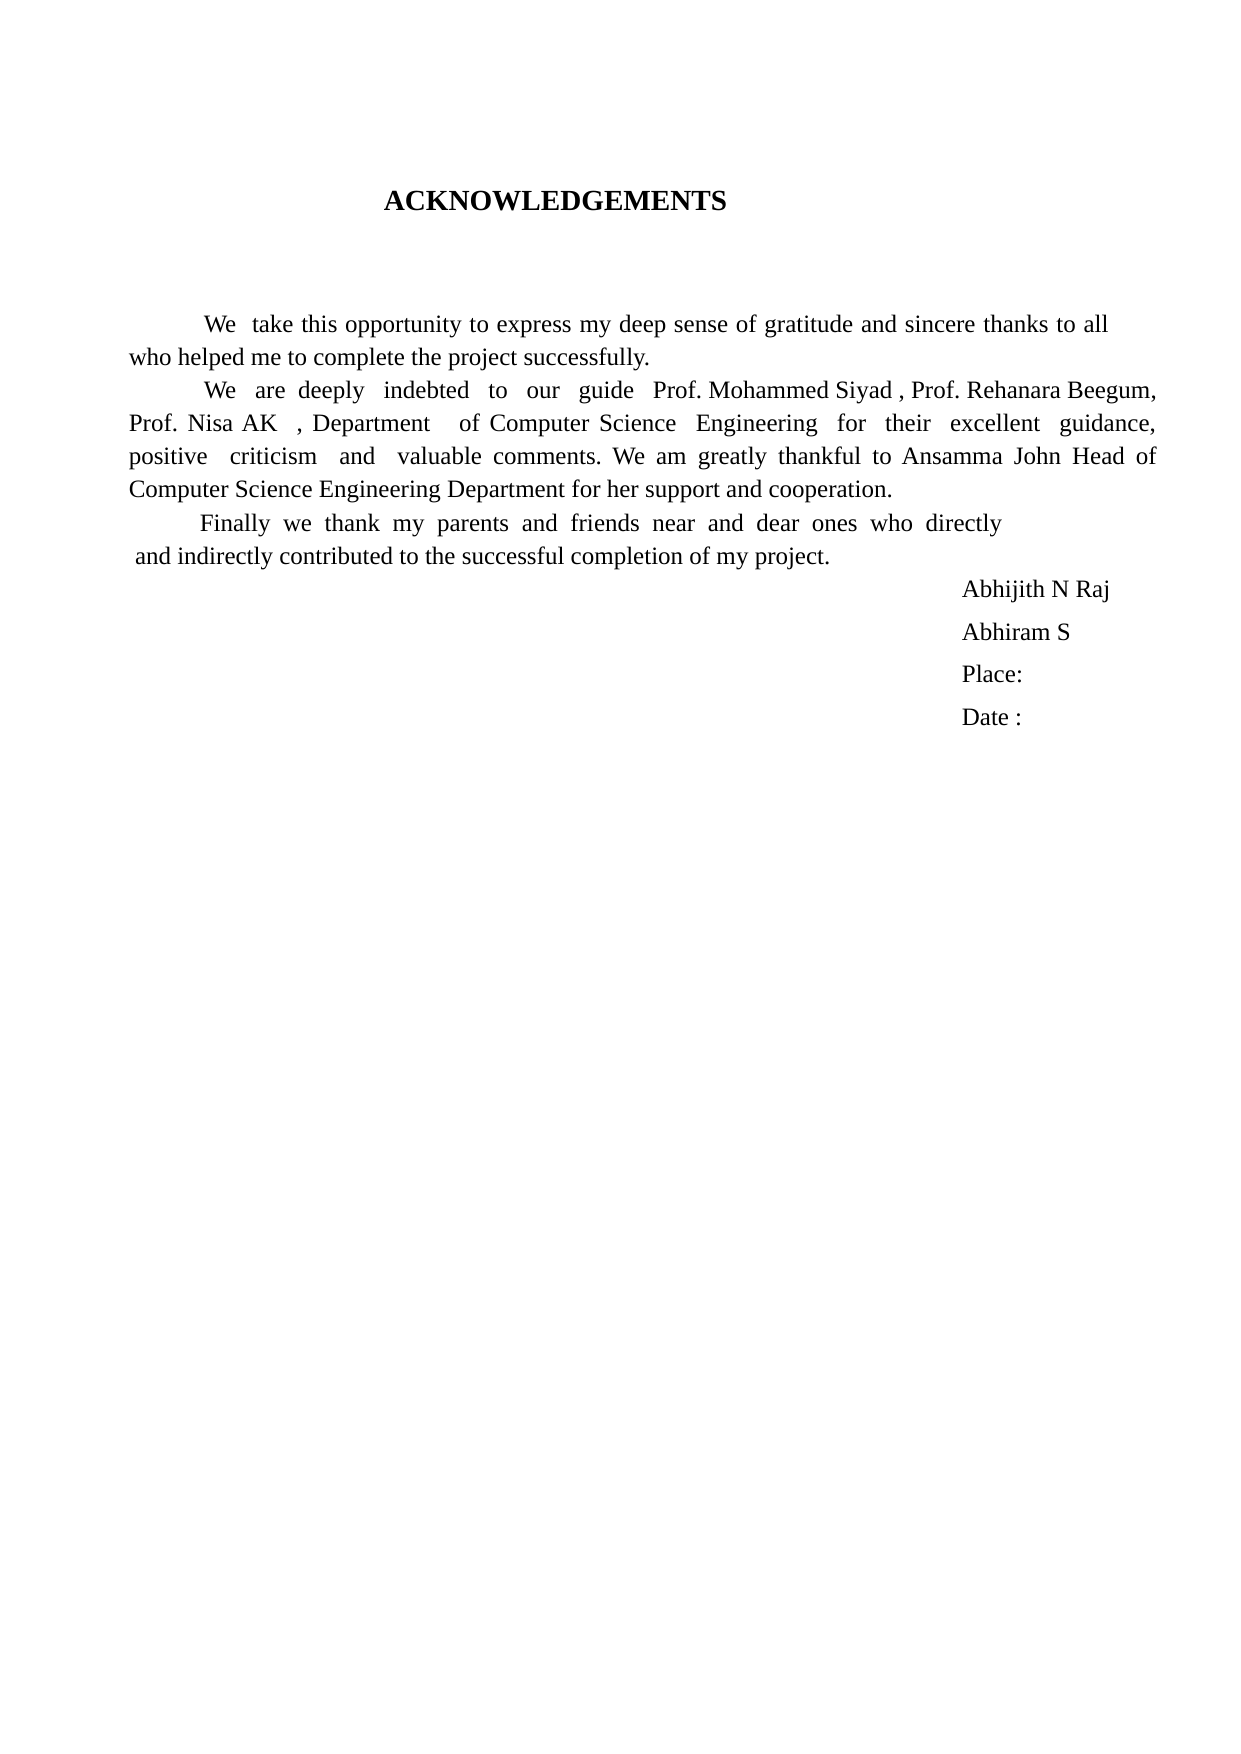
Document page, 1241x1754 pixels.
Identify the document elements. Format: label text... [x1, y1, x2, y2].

text Date : [127, 702, 1122, 731]
text We take this opportunity to express my deep sense of gratitude and sincere thanks to all who helped me to complete the project successfully. [128, 309, 1111, 371]
text and indirectly contributed to the successful completion of my project. [128, 541, 1122, 569]
text We are deeply indebted to our guide Prof. Mohammed Siyad , Prof. Rehanara Beegum, Prof. Nisa AK , Department of Computer Science Engineering for their excellent guidance, positive criticism and valuable comments. We am greatly thankful to Ansamma John Head of Computer Science Engineering Department for her support and cooperation. [128, 375, 1158, 503]
text Abhijith N Raj [127, 574, 1122, 603]
text ACKNOWLEDGEMENTS [118, 179, 984, 217]
text Place: [127, 659, 1122, 688]
text Finally we thank my parents and friends near and dear ones who directly [199, 508, 1116, 537]
text Abhiram S [127, 617, 1122, 645]
